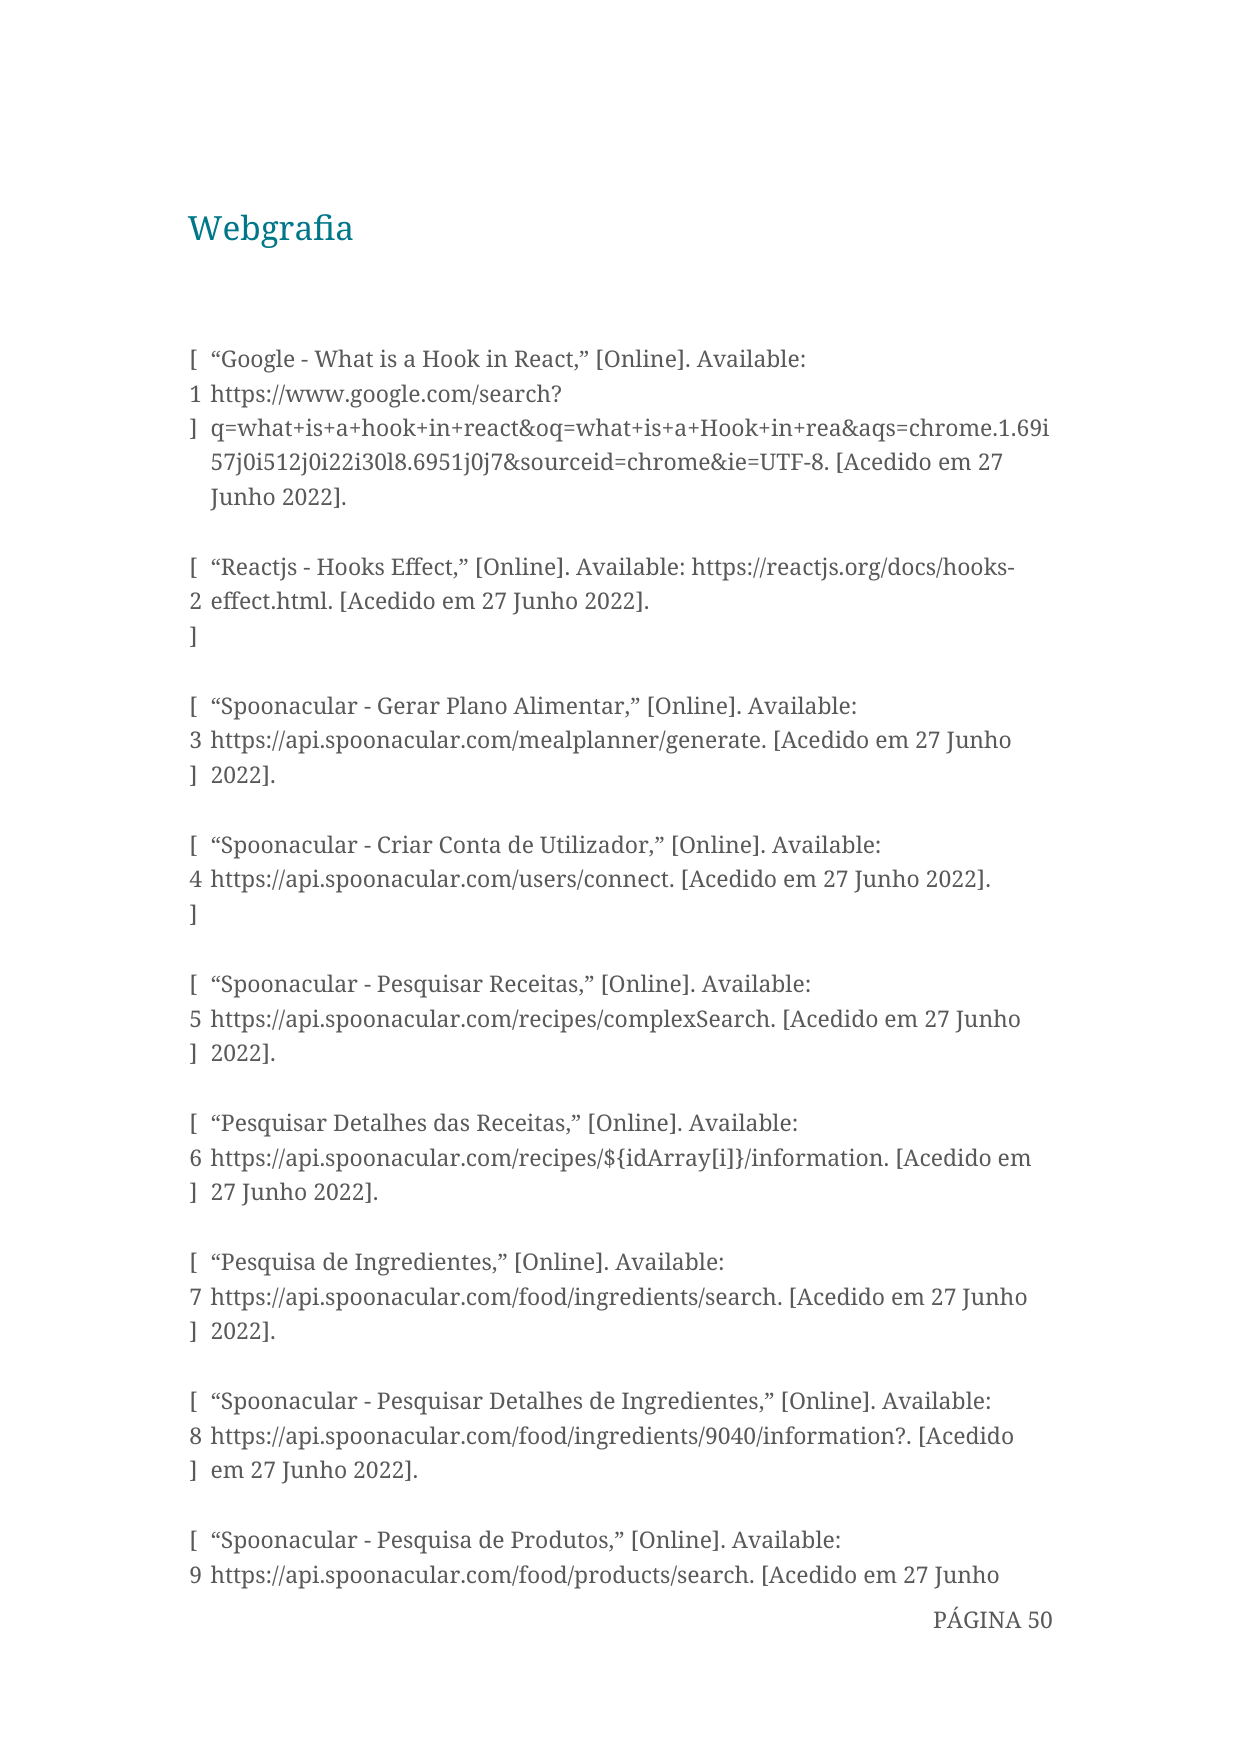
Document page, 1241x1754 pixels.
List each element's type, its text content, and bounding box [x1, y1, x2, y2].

table_cell [9 [188, 1510, 209, 1592]
table_cell [8] [188, 1371, 209, 1510]
table_header [1] [188, 329, 209, 537]
table_cell “Pesquisa de Ingredientes,” [Online]. Available: https://api.spoonacular.com/food/ingredients/search. [Acedido em 27 Junho 2022]. [209, 1232, 1053, 1371]
table_cell [7] [188, 1232, 209, 1371]
table_cell “Spoonacular - Pesquisar Receitas,” [Online]. Available: https://api.spoonacular.com/recipes/complexSearch. [Acedido em 27 Junho 2022]. [209, 954, 1053, 1093]
table_cell “Spoonacular - Criar Conta de Utilizador,” [Online]. Available: https://api.spoonacular.com/users/connect. [Acedido em 27 Junho 2022]. [209, 815, 1053, 954]
table_cell “Spoonacular - Pesquisa de Produtos,” [Online]. Available: https://api.spoonacular.com/food/products/search. [Acedido em 27 Junho [209, 1510, 1053, 1592]
table_cell [5] [188, 954, 209, 1093]
table_cell [2] [188, 537, 209, 676]
table_cell “Spoonacular - Gerar Plano Alimentar,” [Online]. Available: https://api.spoonacular.com/mealplanner/generate. [Acedido em 27 Junho 2022]. [209, 676, 1053, 815]
table_cell [6] [188, 1093, 209, 1232]
table_cell “Spoonacular - Pesquisar Detalhes de Ingredientes,” [Online]. Available: https://api.spoonacular.com/food/ingredients/9040/information?. [Acedido em 27 Junho 2022]. [209, 1371, 1053, 1510]
table_cell [4] [188, 815, 209, 954]
subtitle Webgrafia [187, 205, 1053, 251]
table_cell “Pesquisar Detalhes das Receitas,” [Online]. Available: https://api.spoonacular.com/recipes/${idArray[i]}/information. [Acedido em 27 Junho 2022]. [209, 1093, 1053, 1232]
table_header “Google - What is a Hook in React,” [Online]. Available: https://www.google.com/search?q=what+is+a+hook+in+react&oq=what+is+a+Hook+in+rea&aqs=chrome.1.69i57j0i512j0i22i30l8.6951j0j7&sourceid=chrome&ie=UTF-8. [Acedido em 27 Junho 2022]. [209, 329, 1053, 537]
table_cell [3] [188, 676, 209, 815]
table_cell “Reactjs - Hooks Effect,” [Online]. Available: https://reactjs.org/docs/hooks-effect.html. [Acedido em 27 Junho 2022]. [209, 537, 1053, 676]
